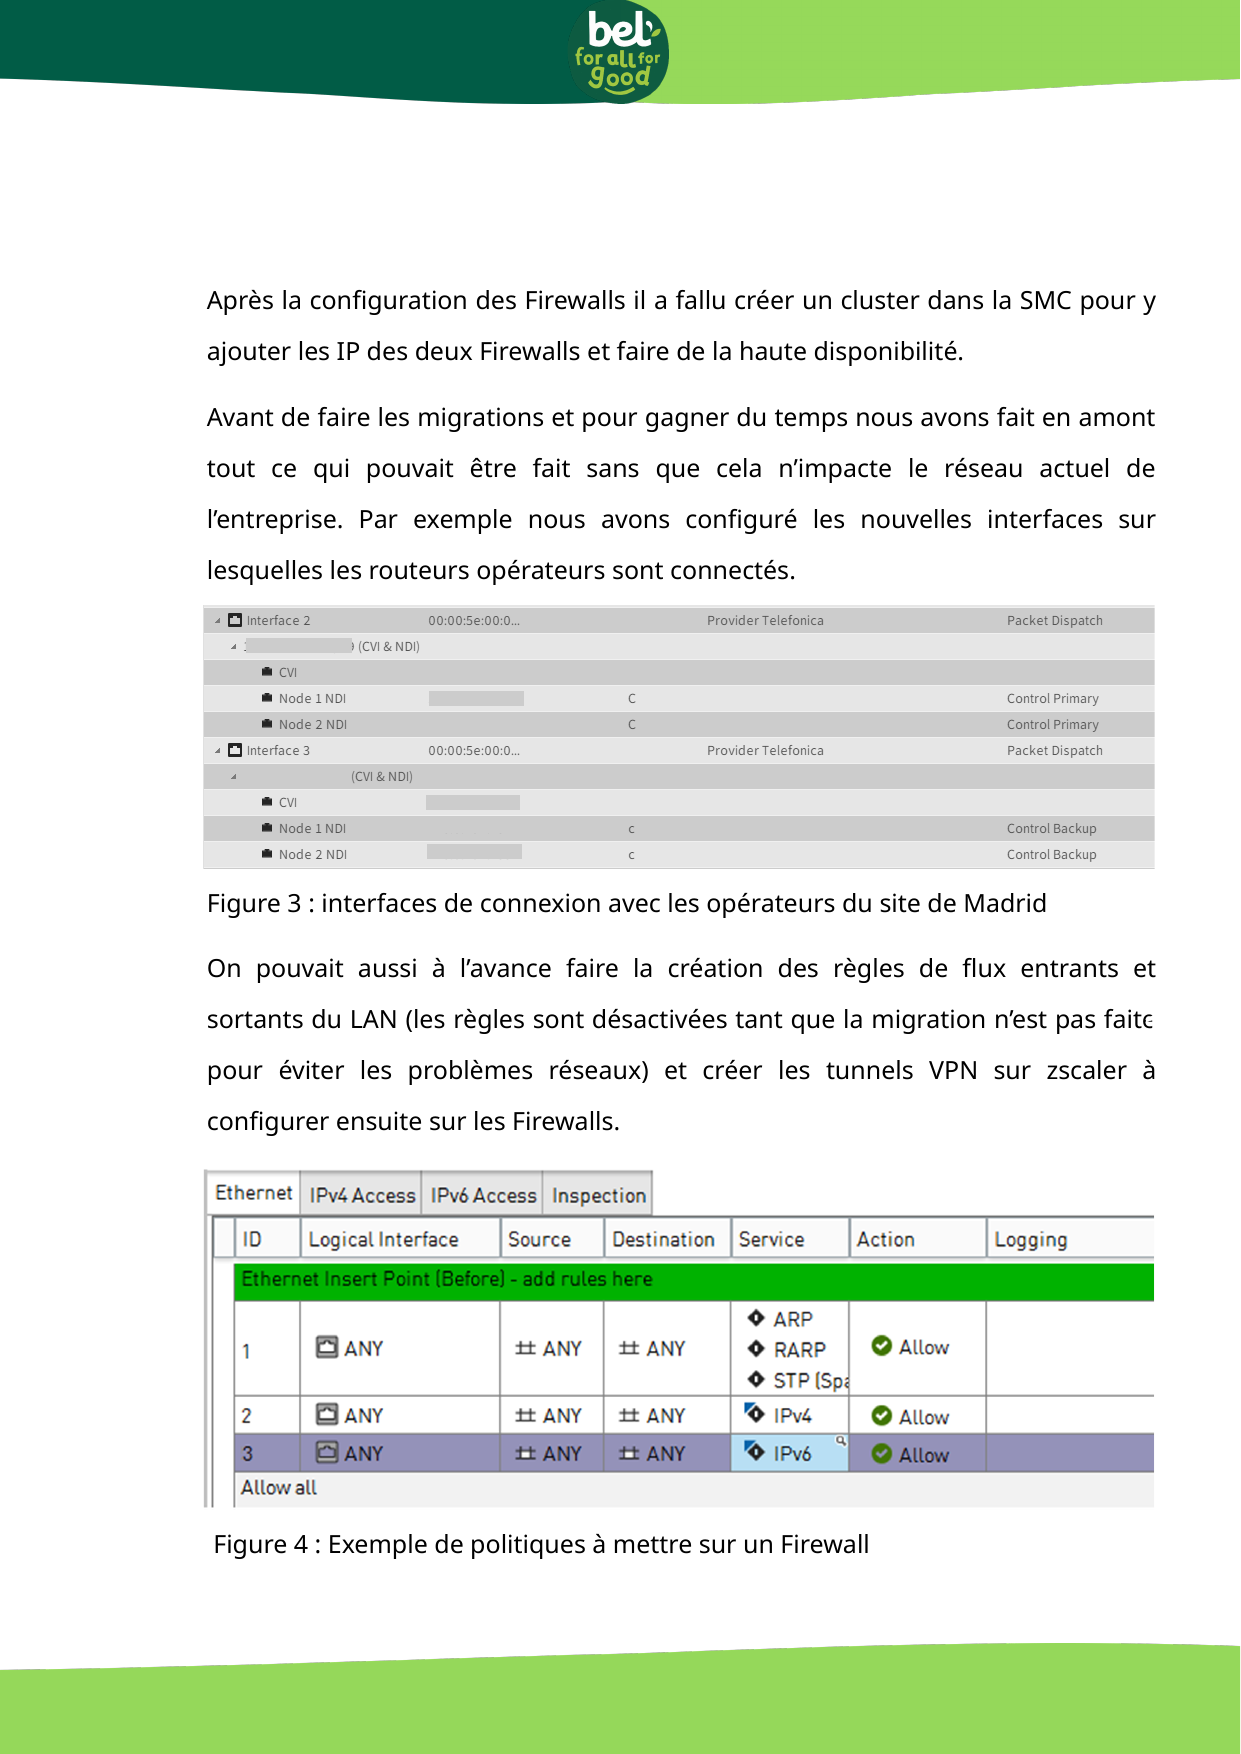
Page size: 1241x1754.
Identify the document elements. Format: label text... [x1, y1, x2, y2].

picture [203, 1169, 1155, 1510]
text Avant de faire les migrations et pour gagner du temps nous avons fait en amont tout ce qui pouvait être fait sans que cela n’impacte le réseau actuel de l’entreprise. Par exemple nous avons configuré les nouvelles interfaces sur lesquelles les routeurs opérateurs sont connectés. [177, 352, 1181, 571]
picture [203, 605, 1155, 869]
text On pouvait aussi à l’avance faire la création des règles de flux entrants et sortants du LAN (les règles sont désactivées tant que la migration n’est pas faite pour éviter les problèmes réseaux) et créer les tunnels VPN sur zscaler à configurer ensuite sur les Firewalls. [177, 904, 1181, 1122]
text Après la configuration des Firewalls il a fallu créer un cluster dans la SMC pour y ajouter les IP des deux Firewalls et faire de la haute disponibilité. [177, 235, 1181, 352]
text Figure 3 : interfaces de connexion avec les opérateurs du site de Madrid [177, 571, 1181, 904]
picture [0, 1643, 1241, 1754]
picture [0, 0, 1240, 104]
text Figure 4 : Exemple de politiques à mettre sur un Firewall [177, 1122, 1181, 1561]
